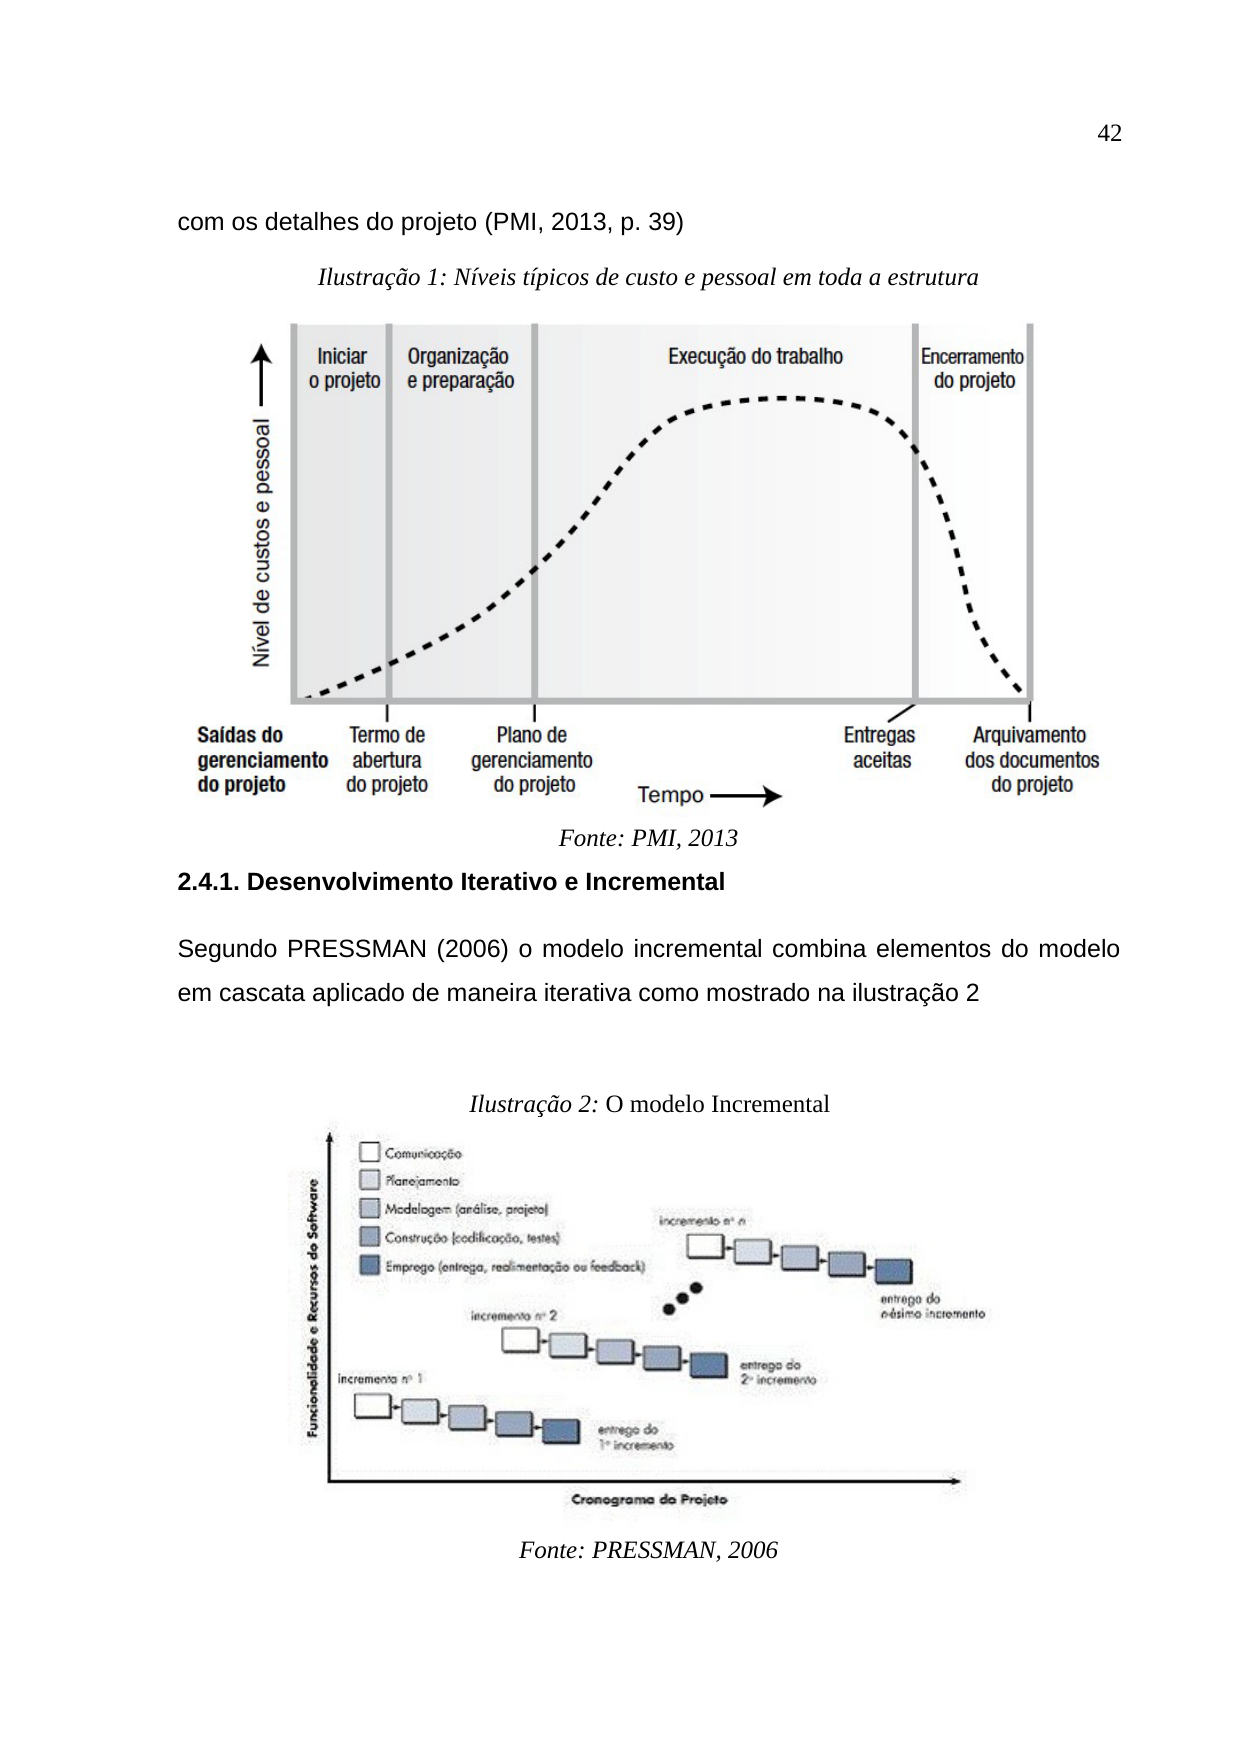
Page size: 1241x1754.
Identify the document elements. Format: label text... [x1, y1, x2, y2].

text Ilustração 2: O modelo Incremental [263, 1089, 1036, 1117]
subtitle 2.4.1. Desenvolvimento Iterativo e Incremental [177, 852, 1122, 895]
picture [177, 303, 1123, 824]
text Ilustração 1: Níveis típicos de custo e pessoal em toda a estrutura [148, 262, 1152, 852]
text [263, 1076, 1036, 1089]
text Segundo PRESSMAN (2006) o modelo incremental combina elementos do modelo em cascata aplicado de maneira iterativa como mostrado na ilustração 2 [177, 934, 1122, 1006]
picture [262, 1117, 1037, 1535]
text Fonte: PRESSMAN, 2006 [263, 1535, 1036, 1563]
text Fonte: PMI, 2013 [177, 824, 1122, 852]
text com os detalhes do projeto (PMI, 2013, p. 39) [177, 207, 1122, 235]
subtitle [148, 250, 1152, 262]
